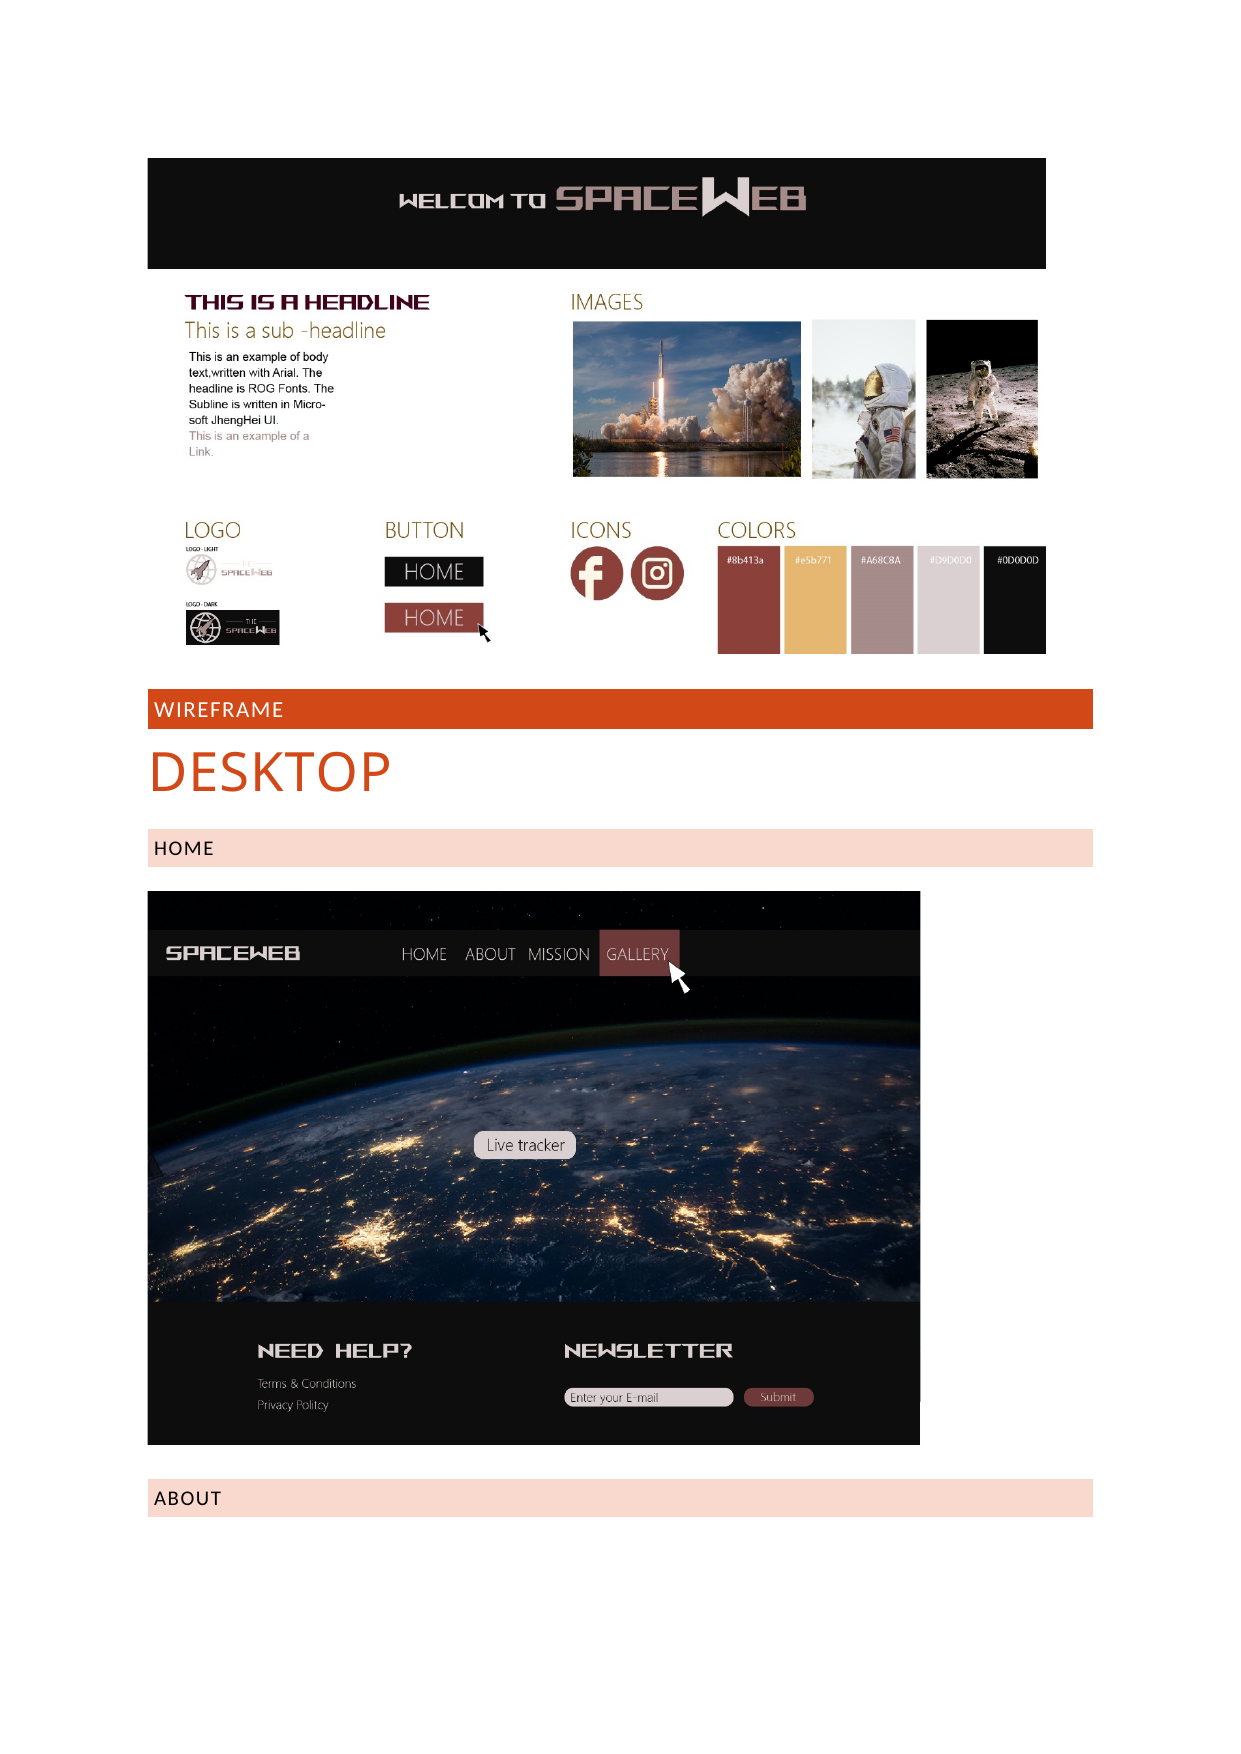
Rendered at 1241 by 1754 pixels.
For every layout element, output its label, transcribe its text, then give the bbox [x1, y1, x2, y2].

subtitle ABOUT [154, 1485, 1086, 1511]
text DESKTOP [148, 734, 1093, 807]
subtitle HOME [154, 835, 1086, 861]
subtitle Wireframe [154, 695, 1086, 723]
